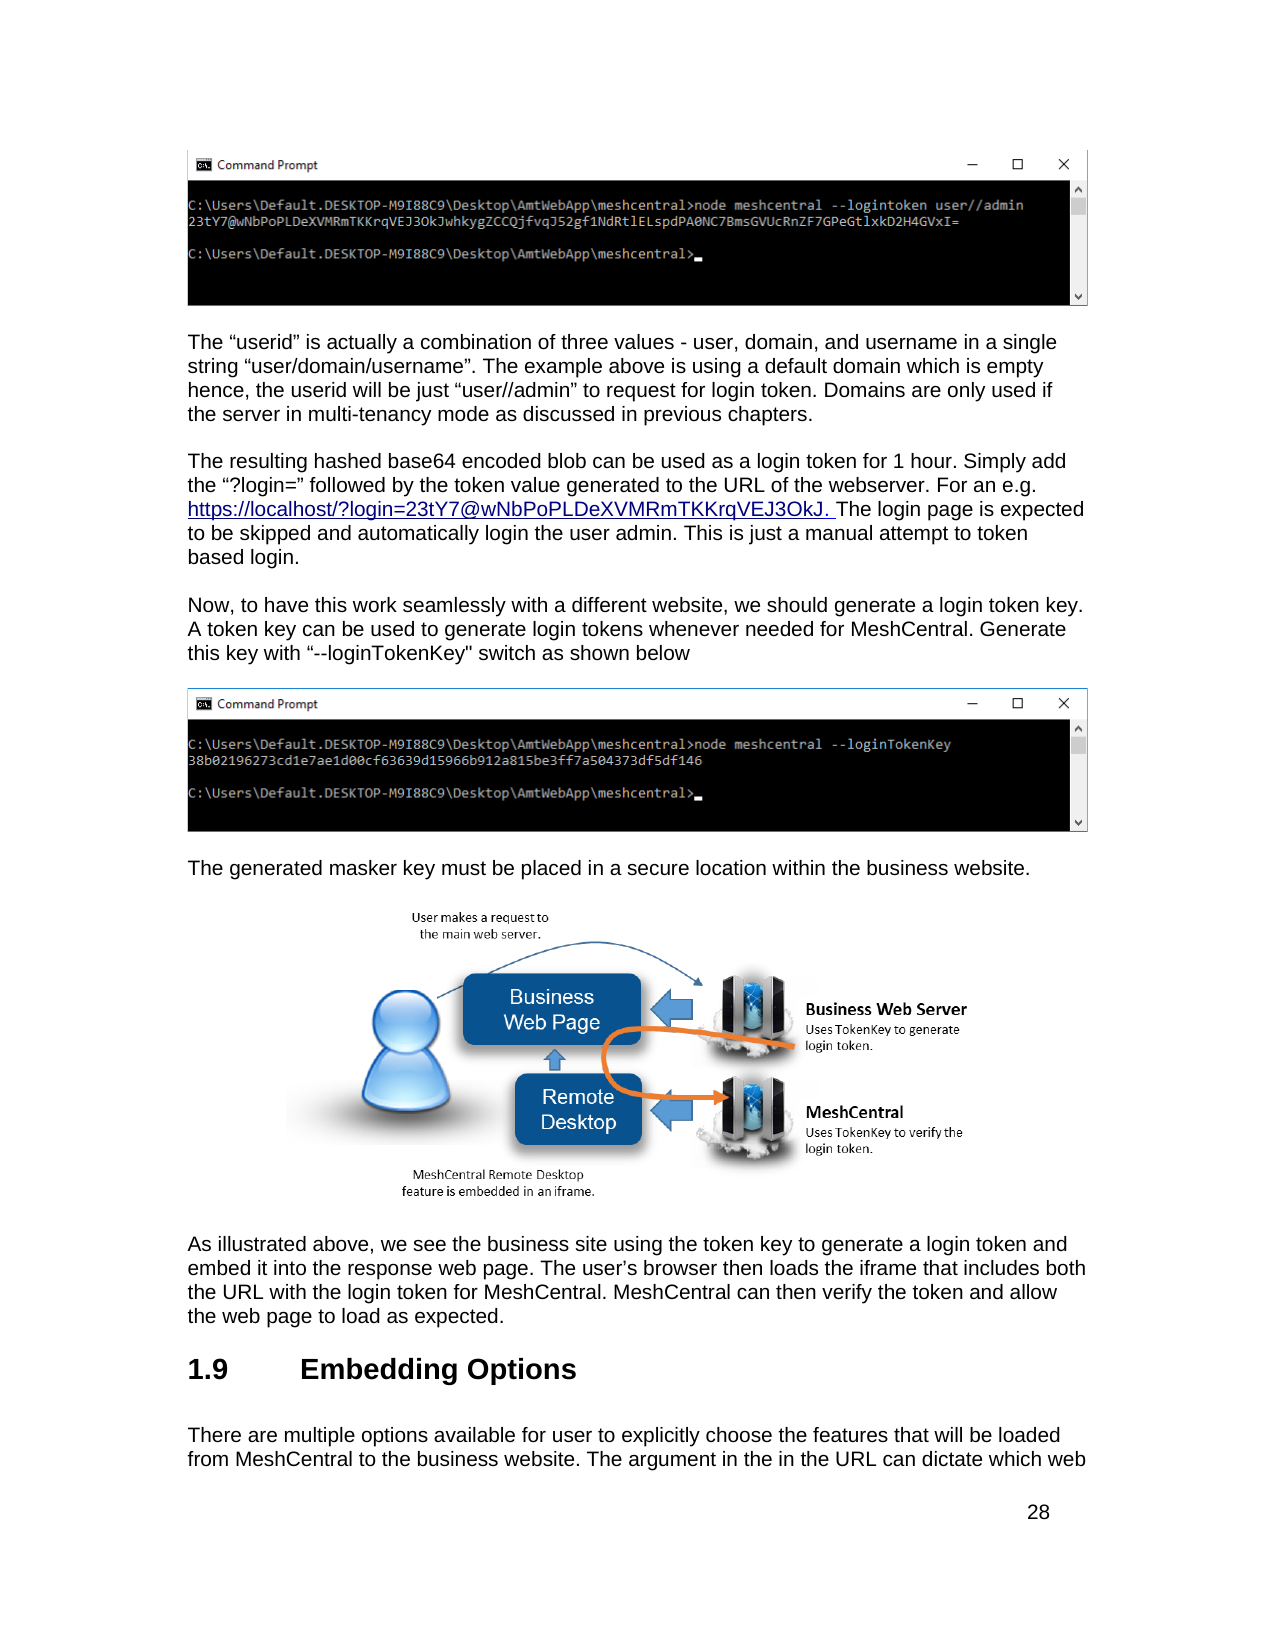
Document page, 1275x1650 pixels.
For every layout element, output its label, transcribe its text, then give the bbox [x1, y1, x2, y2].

text The “userid” is actually a combination of three values - user, domain, and username in a single string “user/domain/username”. The example above is using a default domain which is empty hence, the userid will be just “user//admin” to request for login token. Domains are only used if the server in multi-tenancy mode as discussed in previous chapters. [187, 329, 1087, 425]
text There are multiple options available for user to explicitly choose the features that will be loaded from MeshCentral to the business website. The argument in the in the URL can dictate which web [187, 1422, 1087, 1470]
text As illustrated above, we see the business site using the token key to generate a login token and embed it into the response web page. The user’s browser then loads the iframe that includes both the URL with the login token for MeshCentral. MeshCentral can then verify the token and allow the web page to load as expected. [187, 1232, 1087, 1327]
subtitle Embedding Options [187, 1352, 1087, 1386]
text The resulting hashed base64 encoded blob can be used as a login token for 1 hour. Simply add the “?login=” followed by the token value generated to the URL of the webserver. For an e.g. https://localhost/?login=23tY7@wNbPoPLDeXVMRmTKKrqVEJ3OkJ. The login page is expected to be skipped and automatically login the user admin. This is just a manual attempt to token based login. [187, 449, 1087, 569]
text Now, to have this work seamlessly with a different website, we should generate a login token key. A token key can be used to generate login tokens whenever needed for MeshCentral. Generate this key with “--loginTokenKey" switch as shown below [187, 593, 1087, 665]
text The generated masker key must be placed in a secure location within the business website. [187, 855, 1087, 879]
